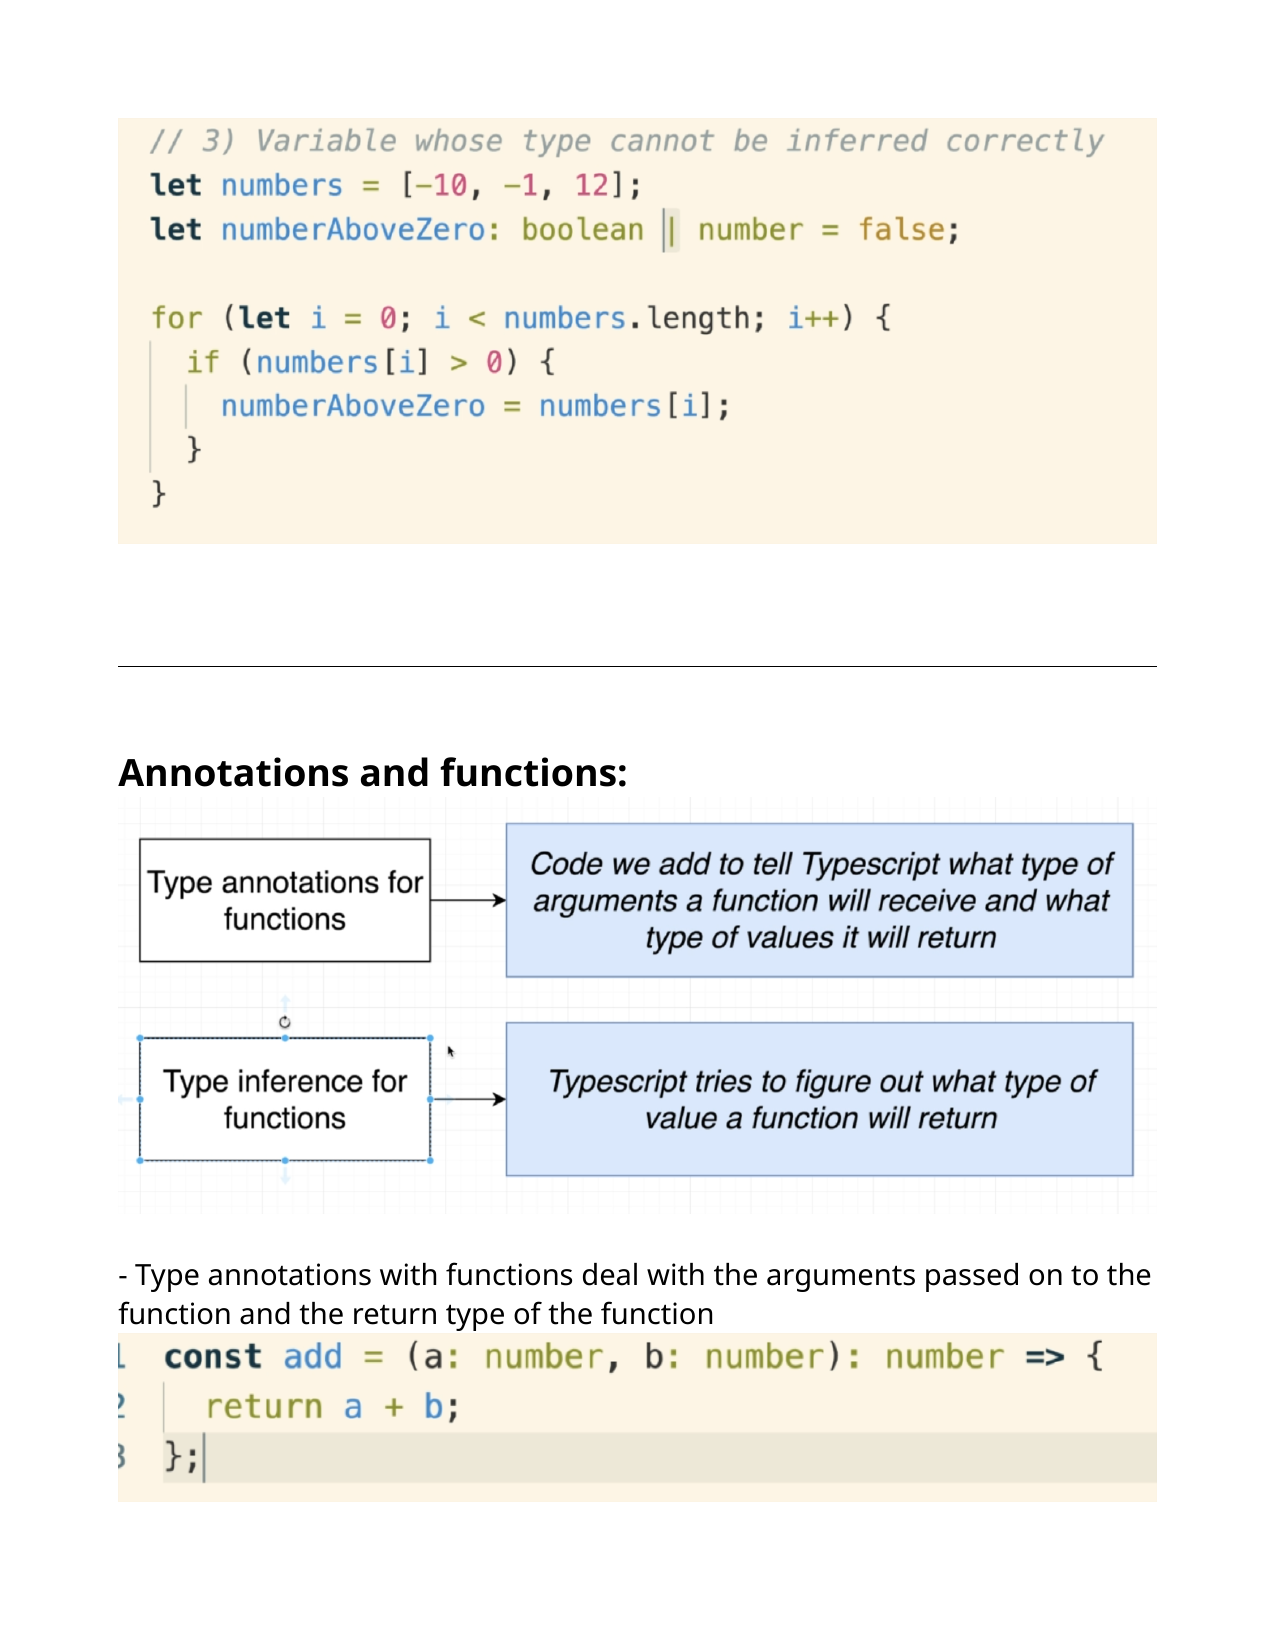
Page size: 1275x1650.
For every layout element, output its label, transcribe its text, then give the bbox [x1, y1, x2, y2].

text Annotations and functions: [118, 746, 1157, 797]
picture [118, 1333, 1157, 1502]
picture [118, 797, 1157, 1214]
picture [118, 118, 1157, 544]
text - Type annotations with functions deal with the arguments passed on to the function and the return type of the function [118, 1254, 1157, 1333]
